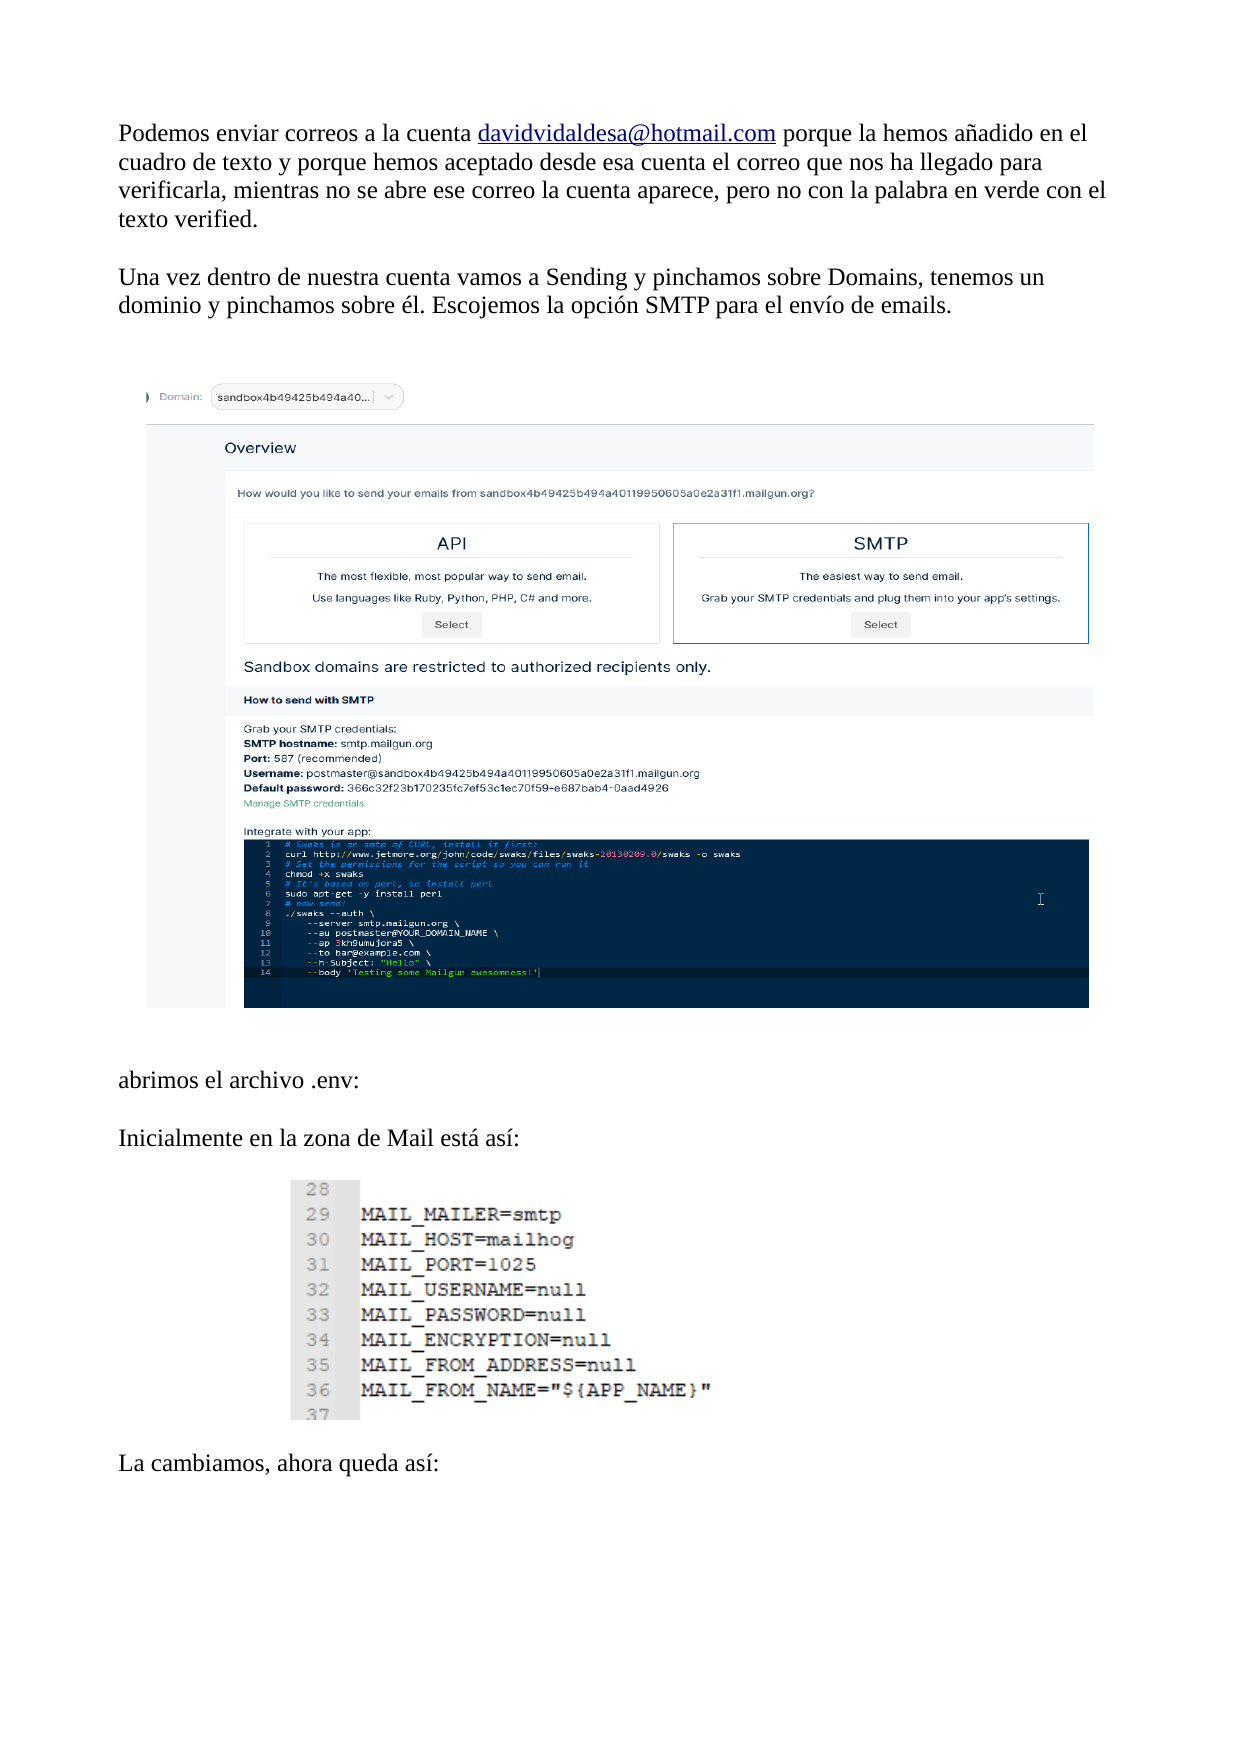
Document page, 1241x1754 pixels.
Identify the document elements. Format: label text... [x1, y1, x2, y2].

text Podemos enviar correos a la cuenta davidvidaldesa@hotmail.com porque la hemos añadido en el cuadro de texto y porque hemos aceptado desde esa cuenta el correo que nos ha llegado para verificarla, mientras no se abre ese correo la cuenta aparece, pero no con la palabra en verde con el texto verified. [118, 118, 1122, 233]
text Inicialmente en la zona de Mail está así: [118, 1123, 1122, 1152]
text Una vez dentro de nuestra cuenta vamos a Sending y pinchamos sobre Domains, tenemos un dominio y pinchamos sobre él. Escojemos la opción SMTP para el envío de emails. [118, 262, 1122, 319]
text abrimos el archivo .env: [118, 1066, 1122, 1094]
picture [290, 1180, 950, 1420]
picture [146, 376, 1094, 1008]
text La cambiamos, ahora queda así: [118, 1448, 1122, 1477]
